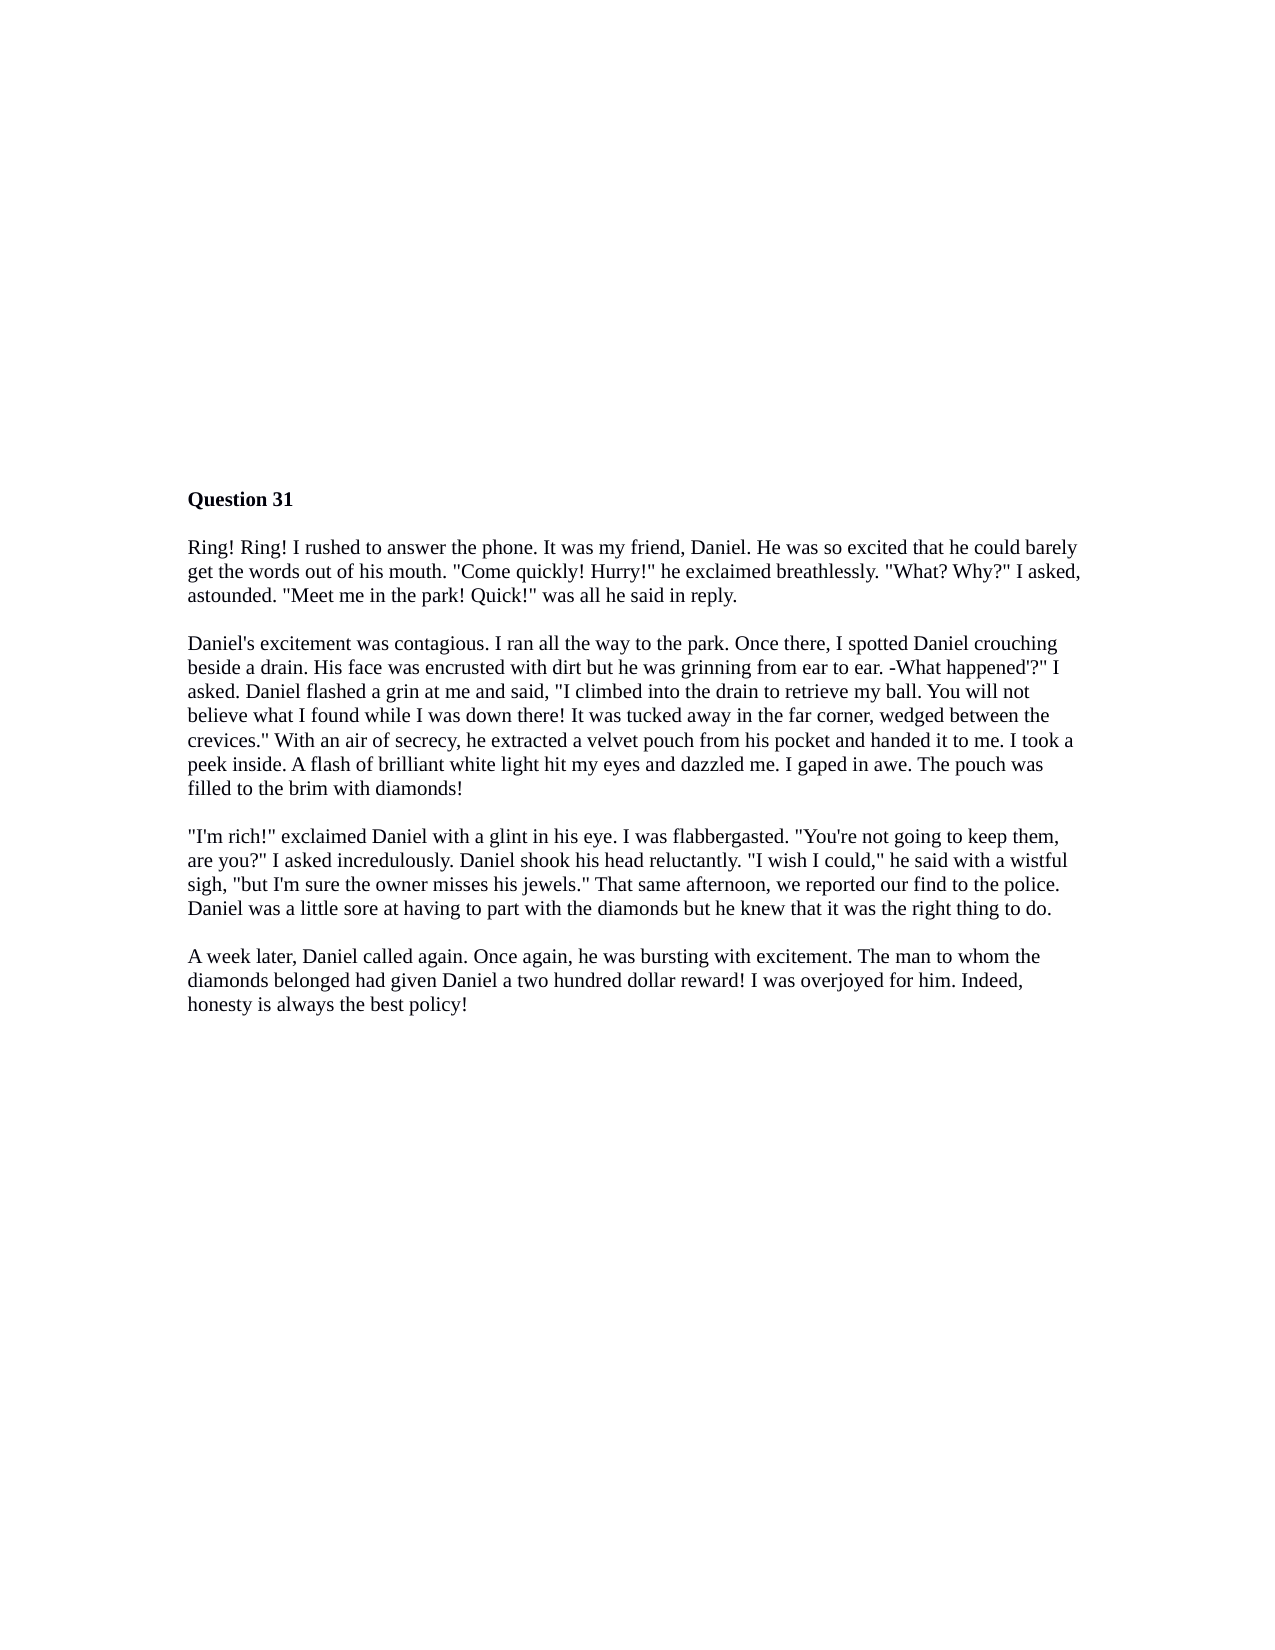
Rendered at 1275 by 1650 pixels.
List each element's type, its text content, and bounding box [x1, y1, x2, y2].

text Question 31 [187, 487, 1087, 511]
text A week later, Daniel called again. Once again, he was bursting with excitement. The man to whom the diamonds belonged had given Daniel a two hundred dollar reward! I was overjoyed for him. Indeed, honesty is always the best policy! [187, 944, 1087, 1016]
text Ring! Ring! I rushed to answer the phone. It was my friend, Daniel. He was so excited that he could barely get the words out of his mouth. "Come quickly! Hurry!" he exclaimed breathlessly. "What? Why?" I asked, astounded. "Meet me in the park! Quick!" was all he said in reply. [187, 535, 1087, 607]
text "I'm rich!" exclaimed Daniel with a glint in his eye. I was flabbergasted. "You're not going to keep them, are you?" I asked incredulously. Daniel shook his head reluctantly. "I wish I could," he said with a wistful sigh, "but I'm sure the owner misses his jewels." That same afternoon, we reported our find to the police. Daniel was a little sore at having to part with the diamonds but he knew that it was the right thing to do. [187, 824, 1087, 920]
text Daniel's excitement was contagious. I ran all the way to the park. Once there, I spotted Daniel crouching beside a drain. His face was encrusted with dirt but he was grinning from ear to ear. -What happened'?" I asked. Daniel flashed a grin at me and said, "I climbed into the drain to retrieve my ball. You will not believe what I found while I was down there! It was tucked away in the far corner, wedged between the crevices." With an air of secrecy, he extracted a velvet pouch from his pocket and handed it to me. I took a peek inside. A flash of brilliant white light hit my eyes and dazzled me. I gaped in awe. The pouch was filled to the brim with diamonds! [187, 631, 1087, 800]
